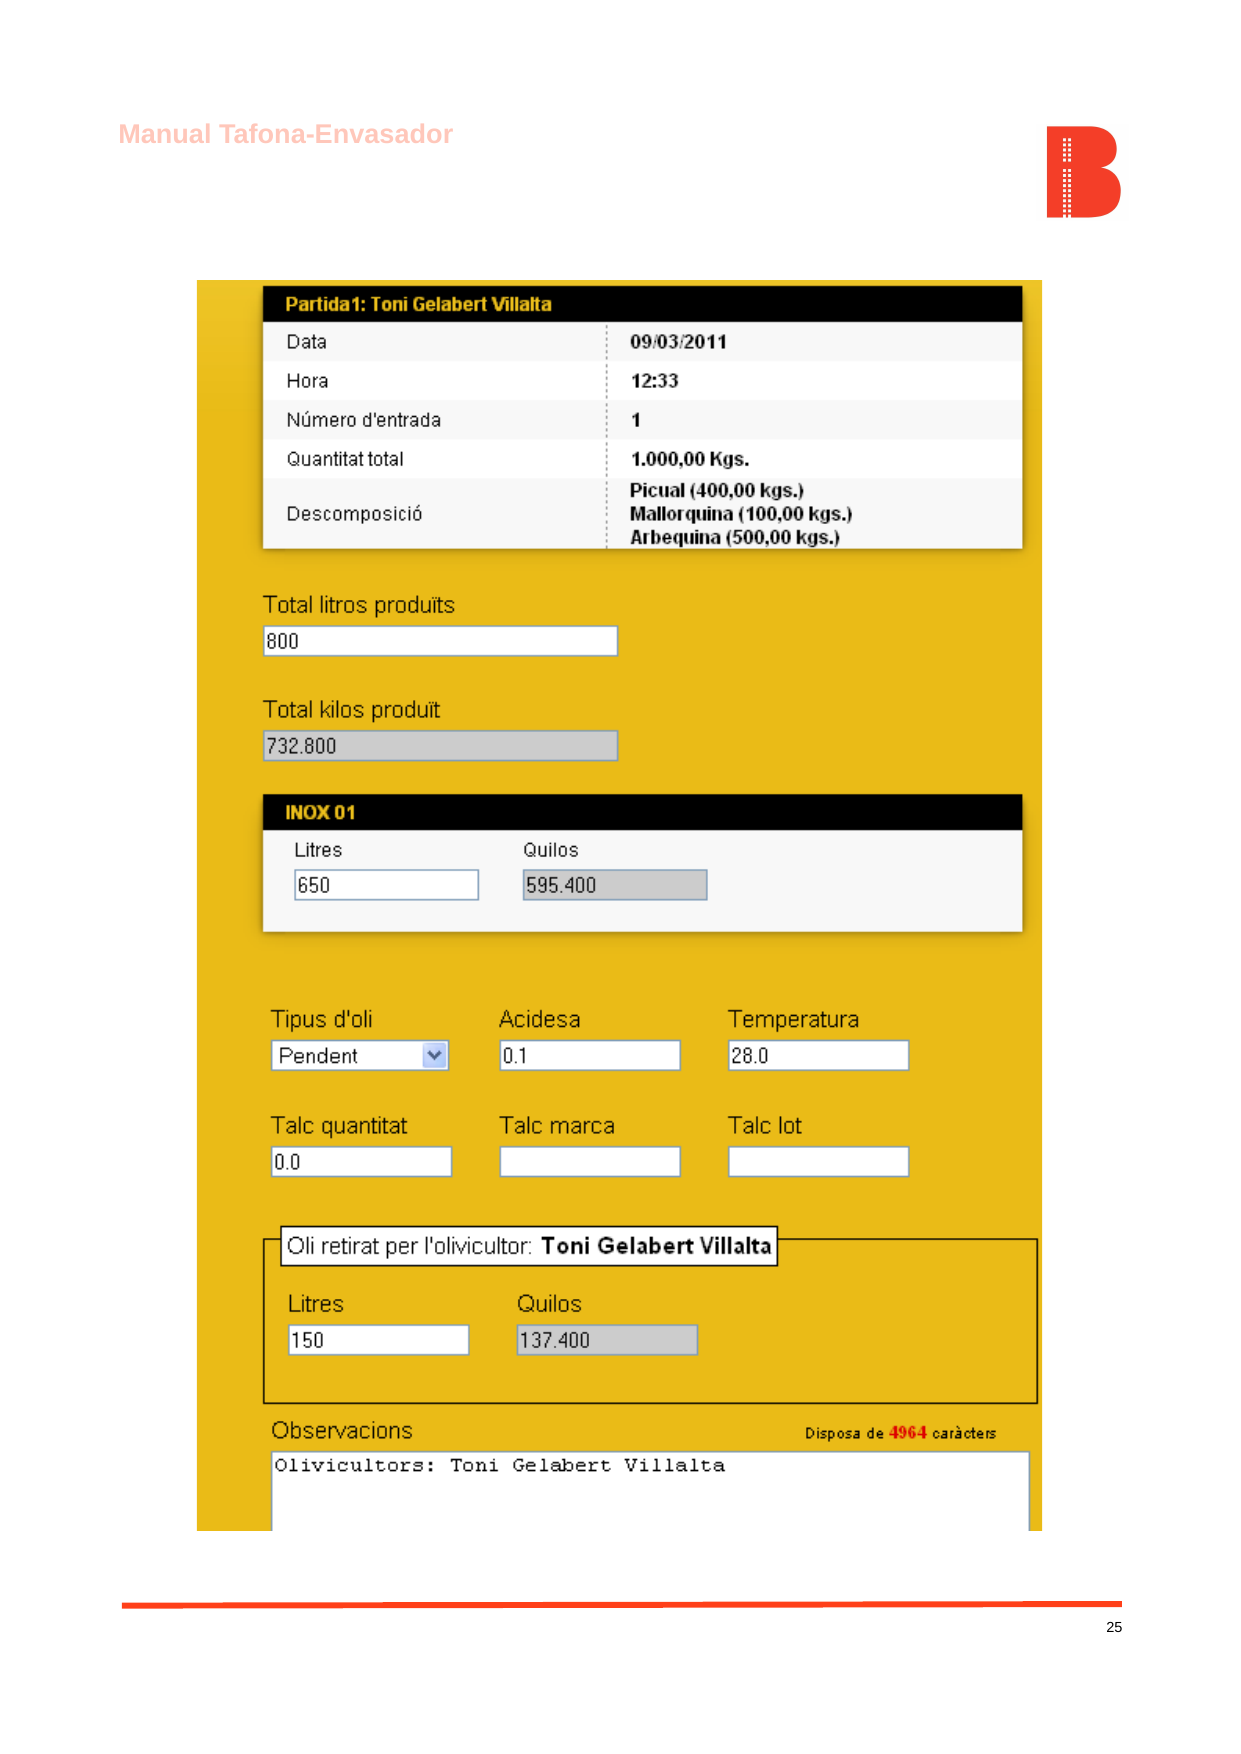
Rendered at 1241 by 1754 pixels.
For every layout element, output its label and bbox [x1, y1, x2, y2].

picture [196, 280, 1043, 1531]
picture [1036, 124, 1130, 221]
